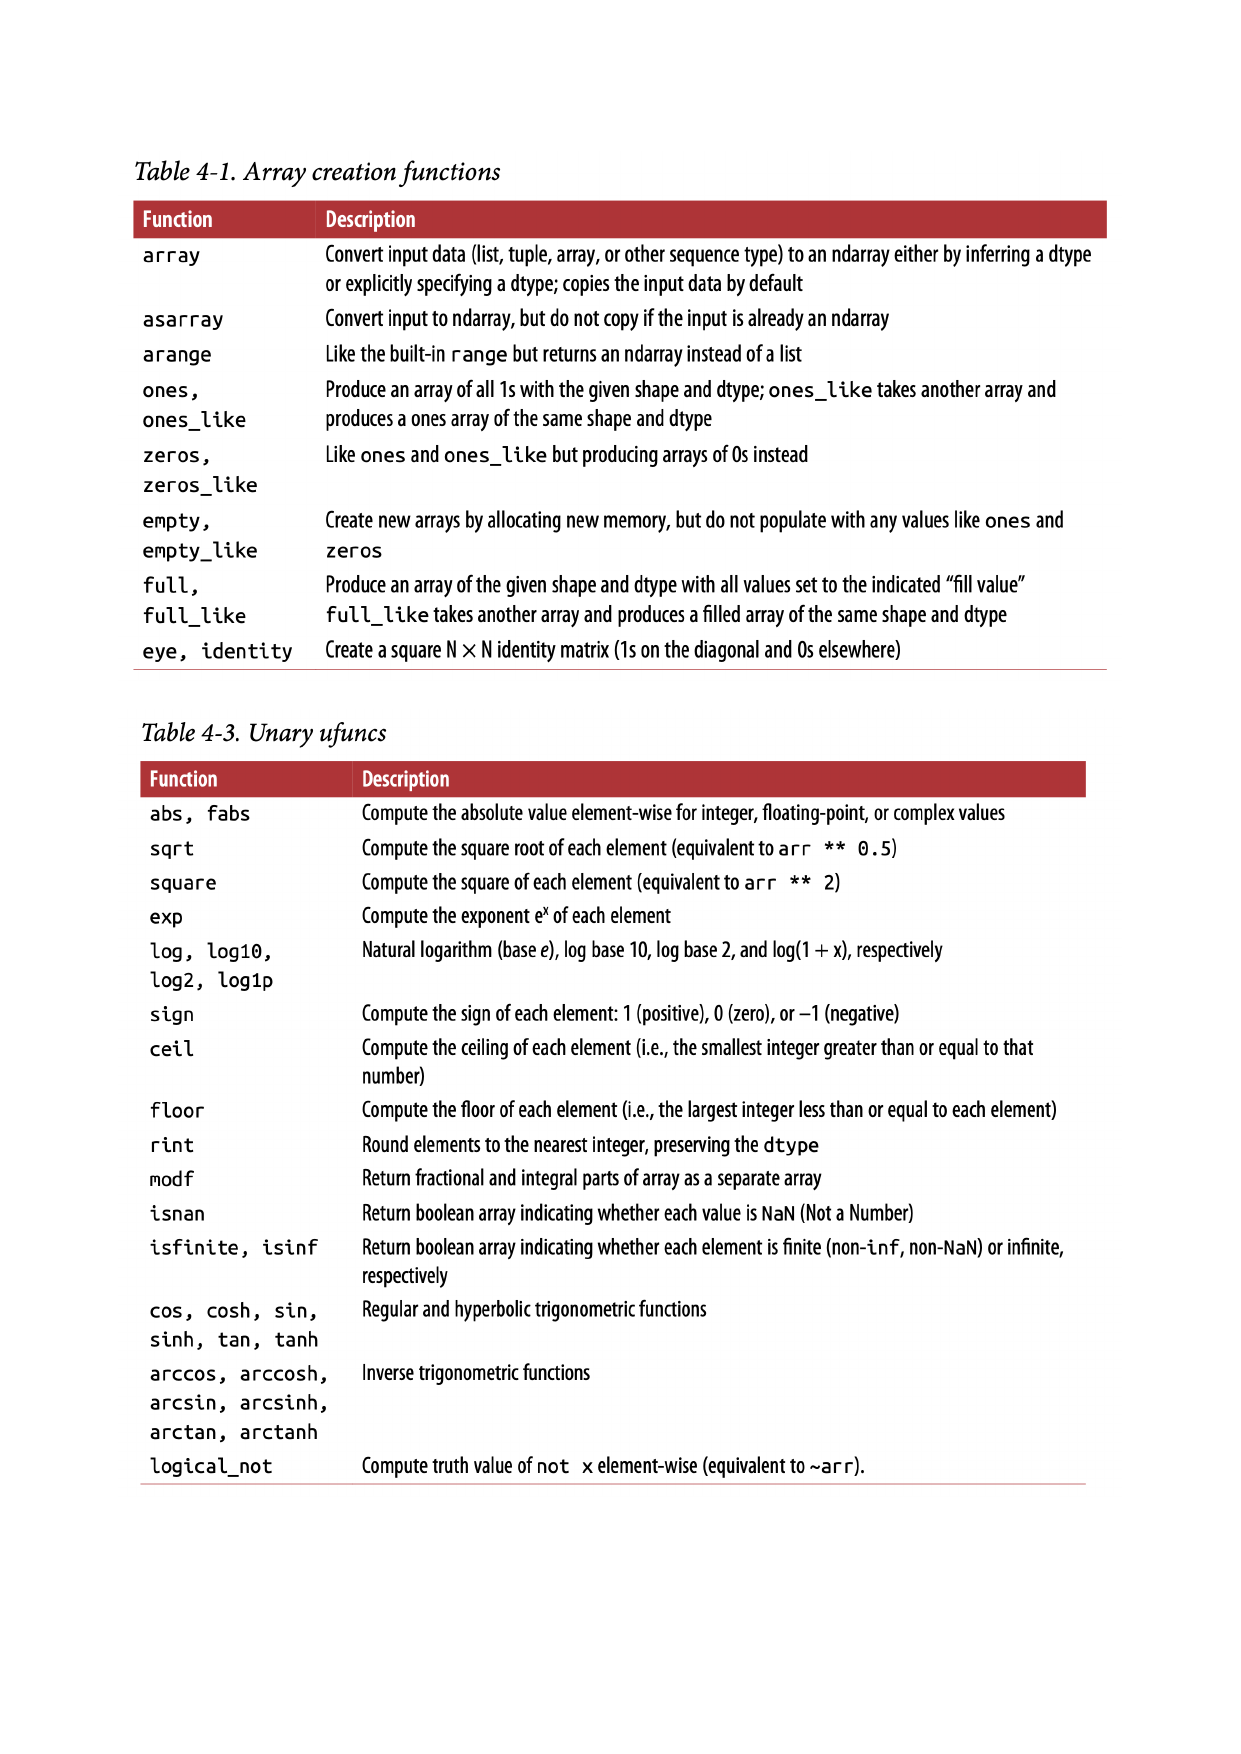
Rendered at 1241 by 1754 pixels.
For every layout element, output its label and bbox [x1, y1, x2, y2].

picture [118, 151, 1123, 681]
picture [118, 709, 1123, 1497]
